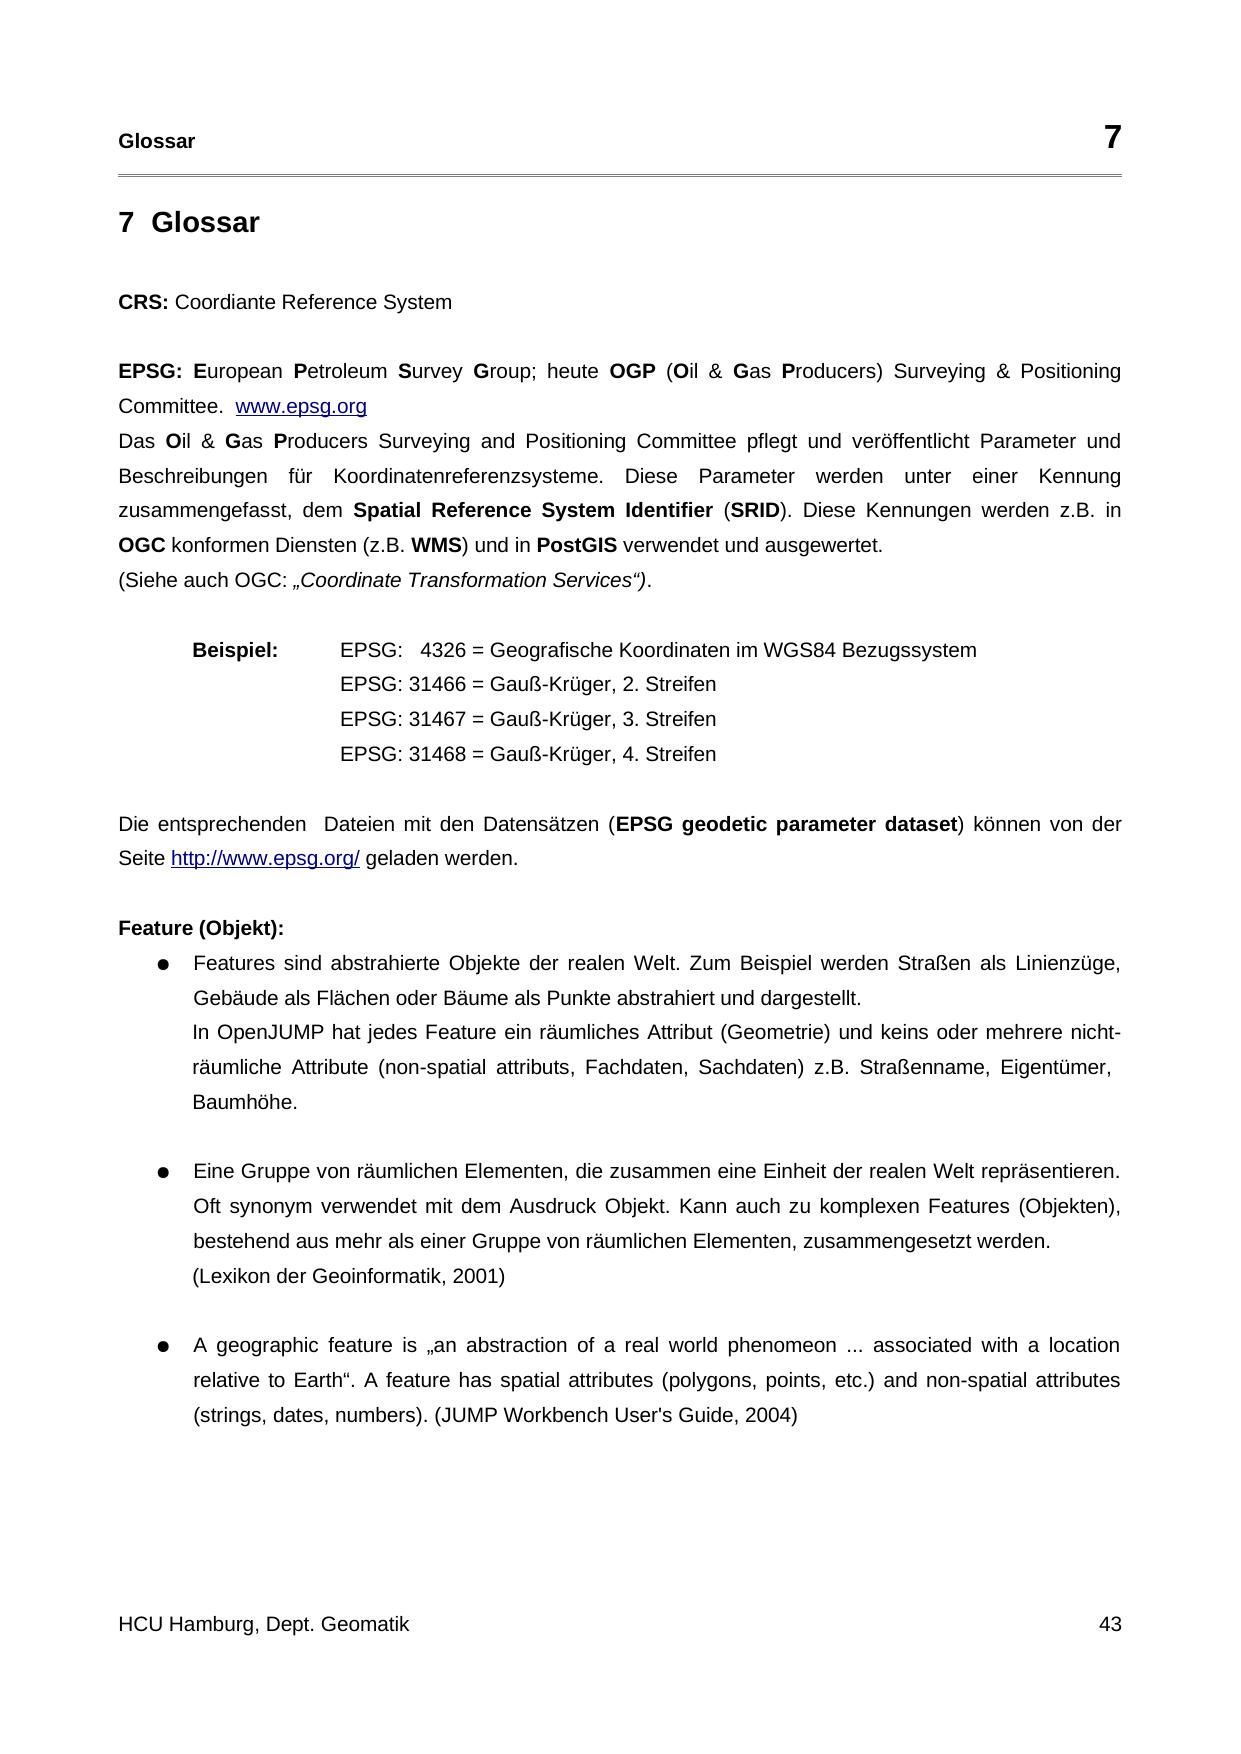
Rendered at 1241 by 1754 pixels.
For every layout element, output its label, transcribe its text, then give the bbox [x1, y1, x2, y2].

text (Siehe auch OGC: „Coordinate Transformation Services“). [118, 569, 1122, 592]
text Beispiel: EPSG: 4326 = Geografische Koordinaten im WGS84 Bezugssystem [192, 638, 1122, 662]
text EPSG: 31466 = Gauß-Krüger, 2. Streifen [192, 673, 1122, 696]
text EPSG: European Petroleum Survey Group; heute OGP (Oil & Gas Producers) Surveying & Positioning Committee. www.epsg.org [118, 360, 1122, 418]
text (Lexikon der Geoinformatik, 2001) [118, 1264, 1122, 1288]
list Eine Gruppe von räumlichen Elementen, die zusammen eine Einheit der realen Welt repräsentieren. Oft synonym verwendet mit dem Ausdruck Objekt. Kann auch zu komplexen Features (Objekten), bestehend aus mehr als einer Gruppe von räumlichen Elementen, zusammengesetzt werden. [156, 1160, 1122, 1253]
text Die entsprechenden Dateien mit den Datensätzen (EPSG geodetic parameter dataset) können von der Seite http://www.epsg.org/ geladen werden. [118, 812, 1122, 870]
text Feature (Objekt): [118, 917, 1122, 940]
text EPSG: 31467 = Gauß-Krüger, 3. Streifen [192, 708, 1122, 731]
subtitle Glossar [118, 206, 1122, 238]
text EPSG: 31468 = Gauß-Krüger, 4. Streifen [192, 743, 1122, 801]
list A geographic feature is „an abstraction of a real world phenomeon ... associated with a location relative to Earth“. A feature has spatial attributes (polygons, points, etc.) and non-spatial attributes (strings, dates, numbers). (JUMP Workbench User's Guide, 2004) [156, 1334, 1122, 1427]
text In OpenJUMP hat jedes Feature ein räumliches Attribut (Geometrie) und keins oder mehrere nicht- räumliche Attribute (non-spatial attributs, Fachdaten, Sachdaten) z.B. Straßenname, Eigentümer, Baumhöhe. [118, 1021, 1122, 1114]
text CRS: Coordiante Reference System [118, 290, 1122, 314]
text Das Oil & Gas Producers Surveying and Positioning Committee pflegt und veröffentlicht Parameter und Beschreibungen für Koordinatenreferenzsysteme. Diese Parameter werden unter einer Kennung zusammengefasst, dem Spatial Reference System Identifier (SRID). Diese Kennungen werden z.B. in OGC konformen Diensten (z.B. WMS) und in PostGIS verwendet und ausgewertet. [118, 429, 1122, 557]
list Features sind abstrahierte Objekte der realen Welt. Zum Beispiel werden Straßen als Linienzüge, Gebäude als Flächen oder Bäume als Punkte abstrahiert und dargestellt. [156, 951, 1122, 1009]
